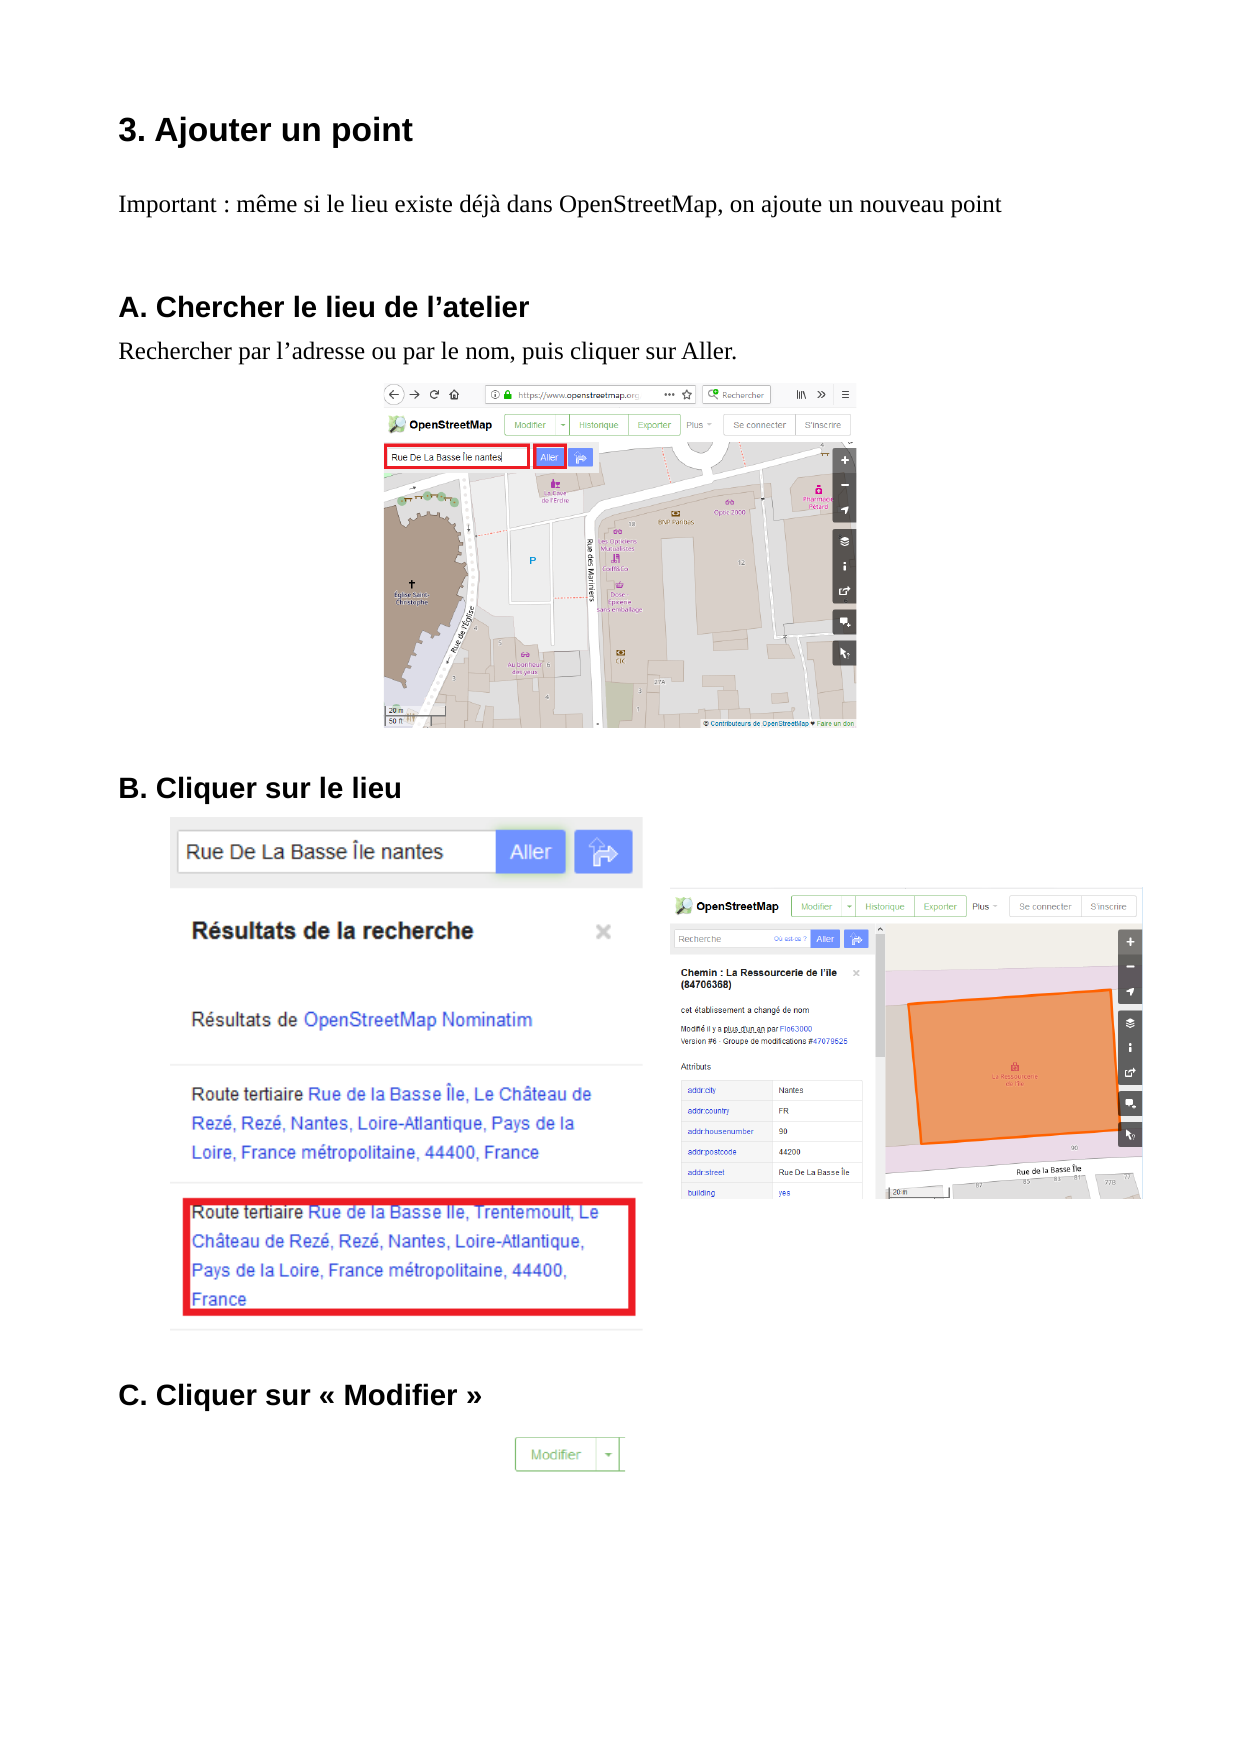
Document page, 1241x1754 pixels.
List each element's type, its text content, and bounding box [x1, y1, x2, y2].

text Important : même si le lieu existe déjà dans OpenStreetMap, on ajoute un nouveau point [118, 189, 1122, 218]
picture [670, 887, 1143, 1199]
subtitle A. Chercher le lieu de l’atelier [118, 290, 1122, 324]
subtitle 3. Ajouter un point [118, 109, 1122, 148]
text Rechercher par l’adresse ou par le nom, puis cliquer sur Aller. [118, 336, 1122, 365]
subtitle C. Cliquer sur « Modifier » [118, 1378, 1122, 1412]
picture [507, 1432, 625, 1475]
picture [383, 383, 857, 728]
subtitle B. Cliquer sur le lieu [118, 771, 1122, 805]
picture [170, 817, 643, 1335]
